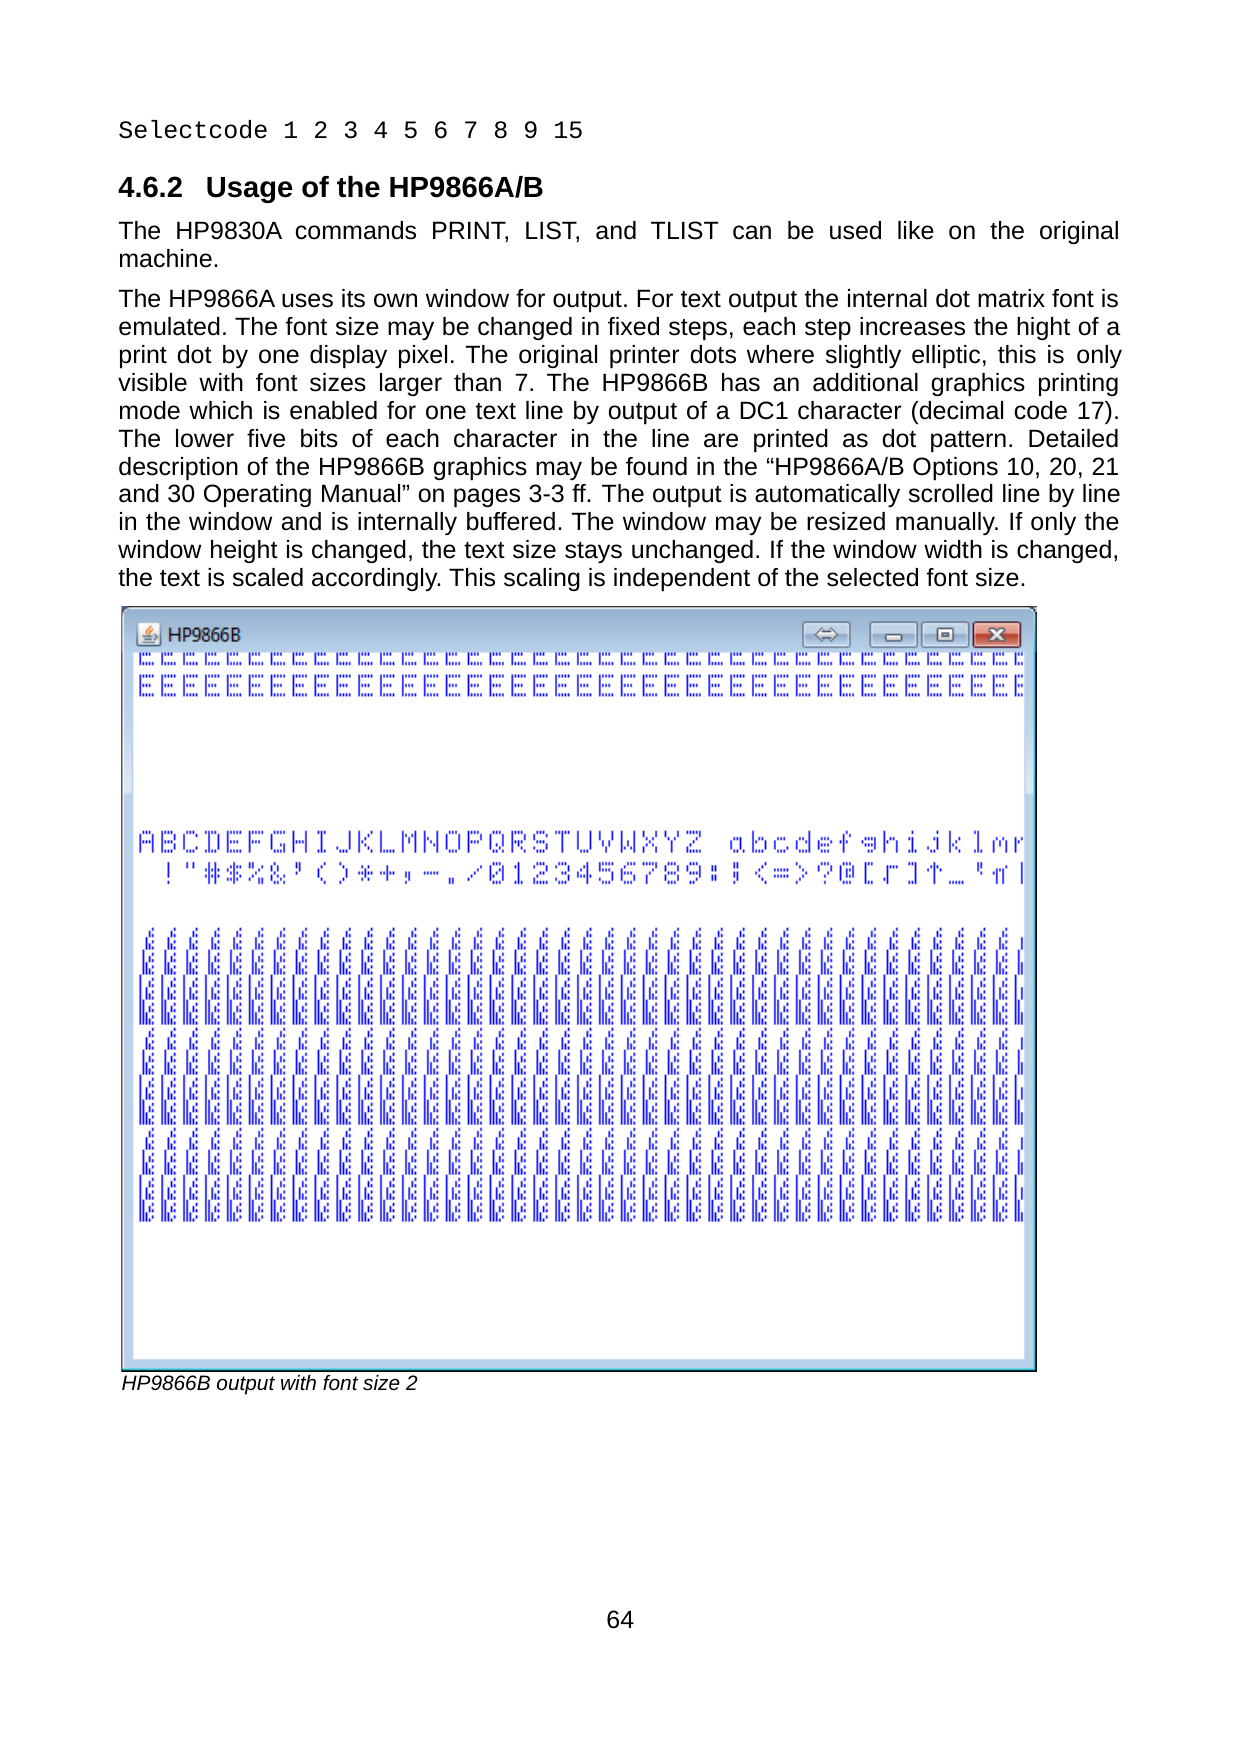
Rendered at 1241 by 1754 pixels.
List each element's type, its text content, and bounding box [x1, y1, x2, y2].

text The HP9830A commands PRINT, LIST, and TLIST can be used like on the original machine. [118, 217, 1122, 272]
text Selectcode 1 2 3 4 5 6 7 8 9 15 [118, 118, 1122, 146]
picture [121, 606, 1037, 1372]
text HP9866B output with font size 2 [121, 1372, 1037, 1395]
subtitle Usage of the HP9866A/B [118, 171, 1122, 204]
text The HP9866A uses its own window for output. For text output the internal dot matrix font is emulated. The font size may be changed in fixed steps, each step increases the hight of a print dot by one display pixel. The original printer dots where slightly elliptic, this is only visible with font sizes larger than 7. The HP9866B has an additional graphics printing mode which is enabled for one text line by output of a DC1 character (decimal code 17). The lower five bits of each character in the line are printed as dot pattern. Detailed description of the HP9866B graphics may be found in the “HP9866A/B Options 10, 20, 21 and 30 Operating Manual” on pages 3-3 ff. The output is automatically scrolled line by line in the window and is internally buffered. The window may be resized manually. If only the window height is changed, the text size stays unchanged. If the window width is changed, the text is scaled accordingly. This scaling is independent of the selected font size. [118, 285, 1122, 592]
